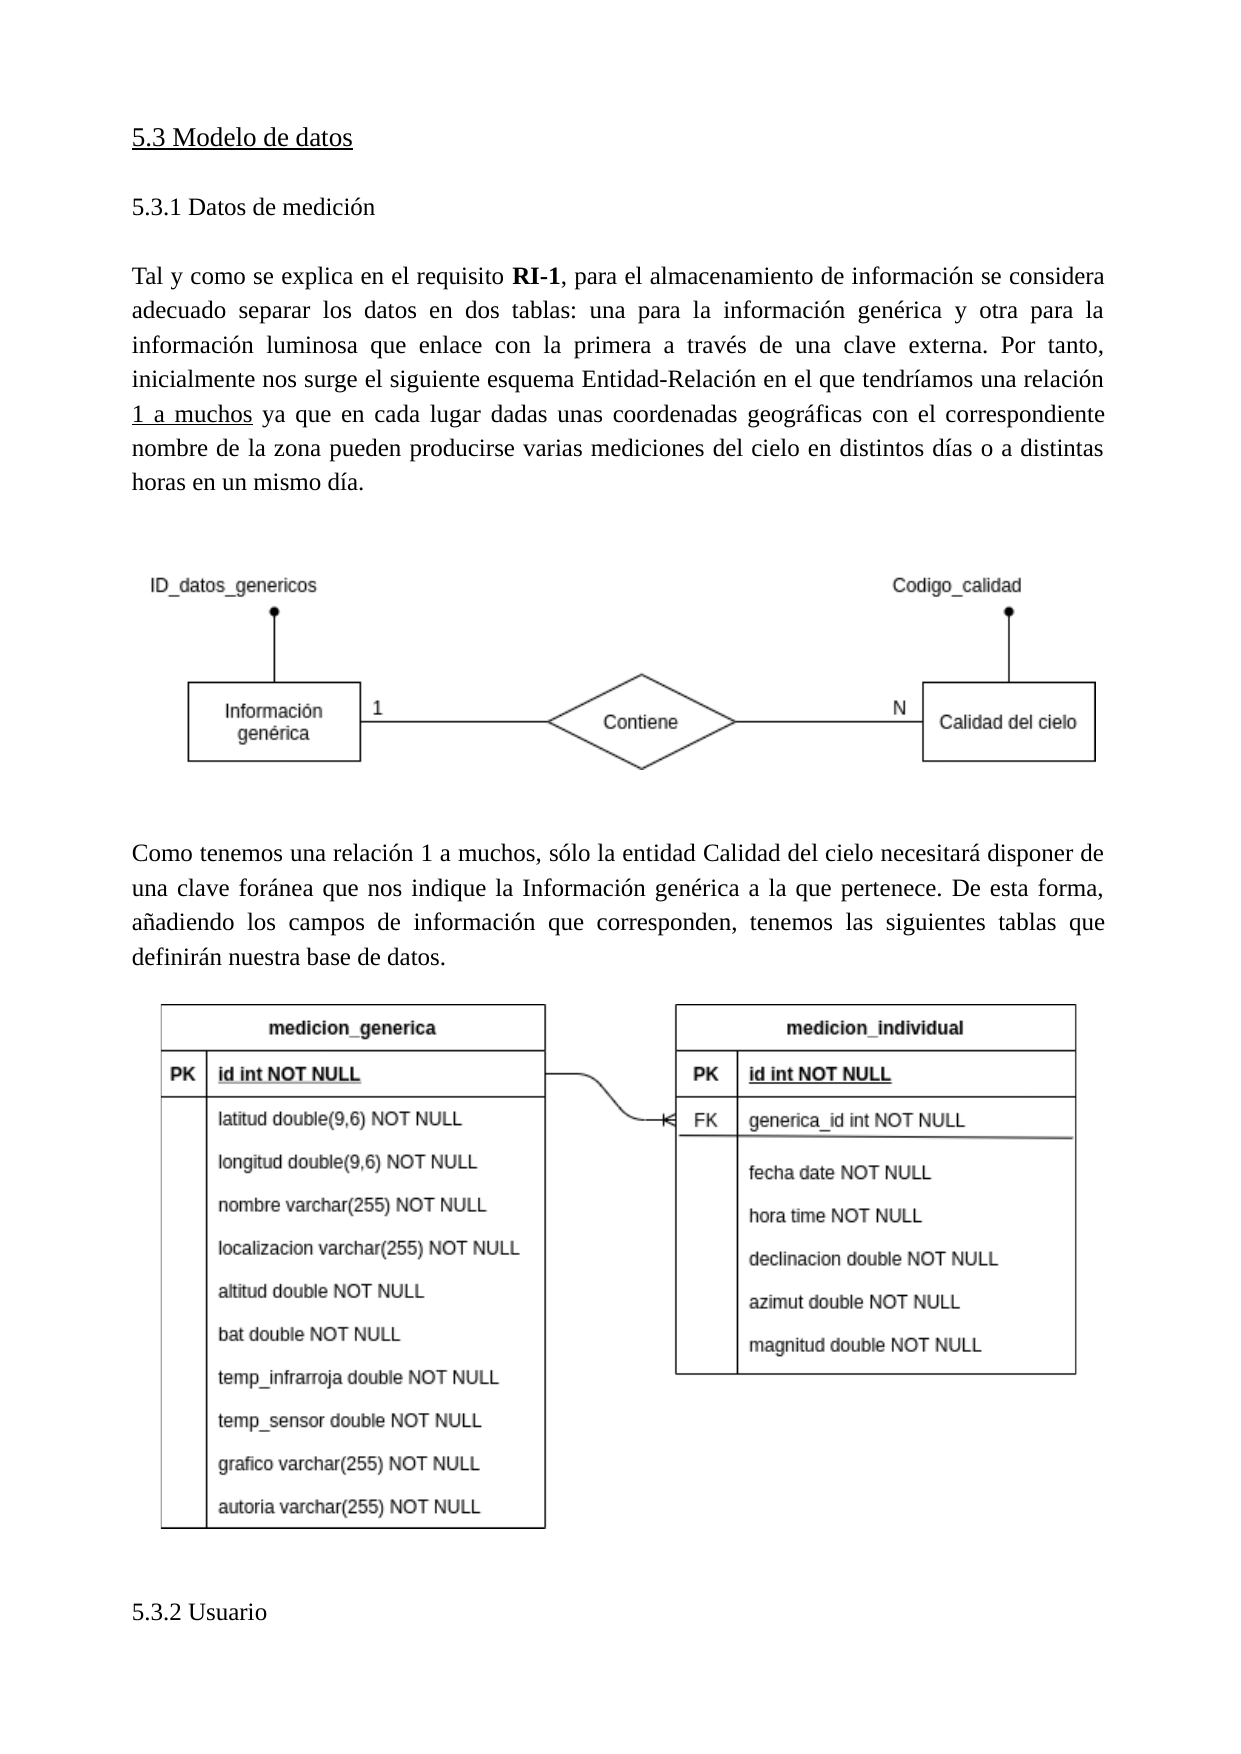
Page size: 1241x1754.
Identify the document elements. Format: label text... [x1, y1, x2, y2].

text 5.3.1 Datos de medición [132, 187, 1106, 221]
picture [141, 565, 1096, 770]
text 5.3.2 Usuario [132, 1592, 1106, 1626]
text Tal y como se explica en el requisito RI-1, para el almacenamiento de información se considera adecuado separar los datos en dos tablas: una para la información genérica y otra para la información luminosa que enlace con la primera a través de una clave externa. Por tanto, inicialmente nos surge el siguiente esquema Entidad-Relación en el que tendríamos una relación 1 a muchos ya que en cada lugar dadas unas coordenadas geográficas con el correspondiente nombre de la zona pueden producirse varias mediciones del cielo en distintos días o a distintas horas en un mismo día. [132, 256, 1106, 496]
text 5.3 Modelo de datos [132, 118, 1106, 152]
picture [160, 1004, 1077, 1529]
text Como tenemos una relación 1 a muchos, sólo la entidad Calidad del cielo necesitará disponer de una clave foránea que nos indique la Información genérica a la que pertenece. De esta forma, añadiendo los campos de información que corresponden, tenemos las siguientes tablas que definirán nuestra base de datos. [132, 833, 1106, 970]
